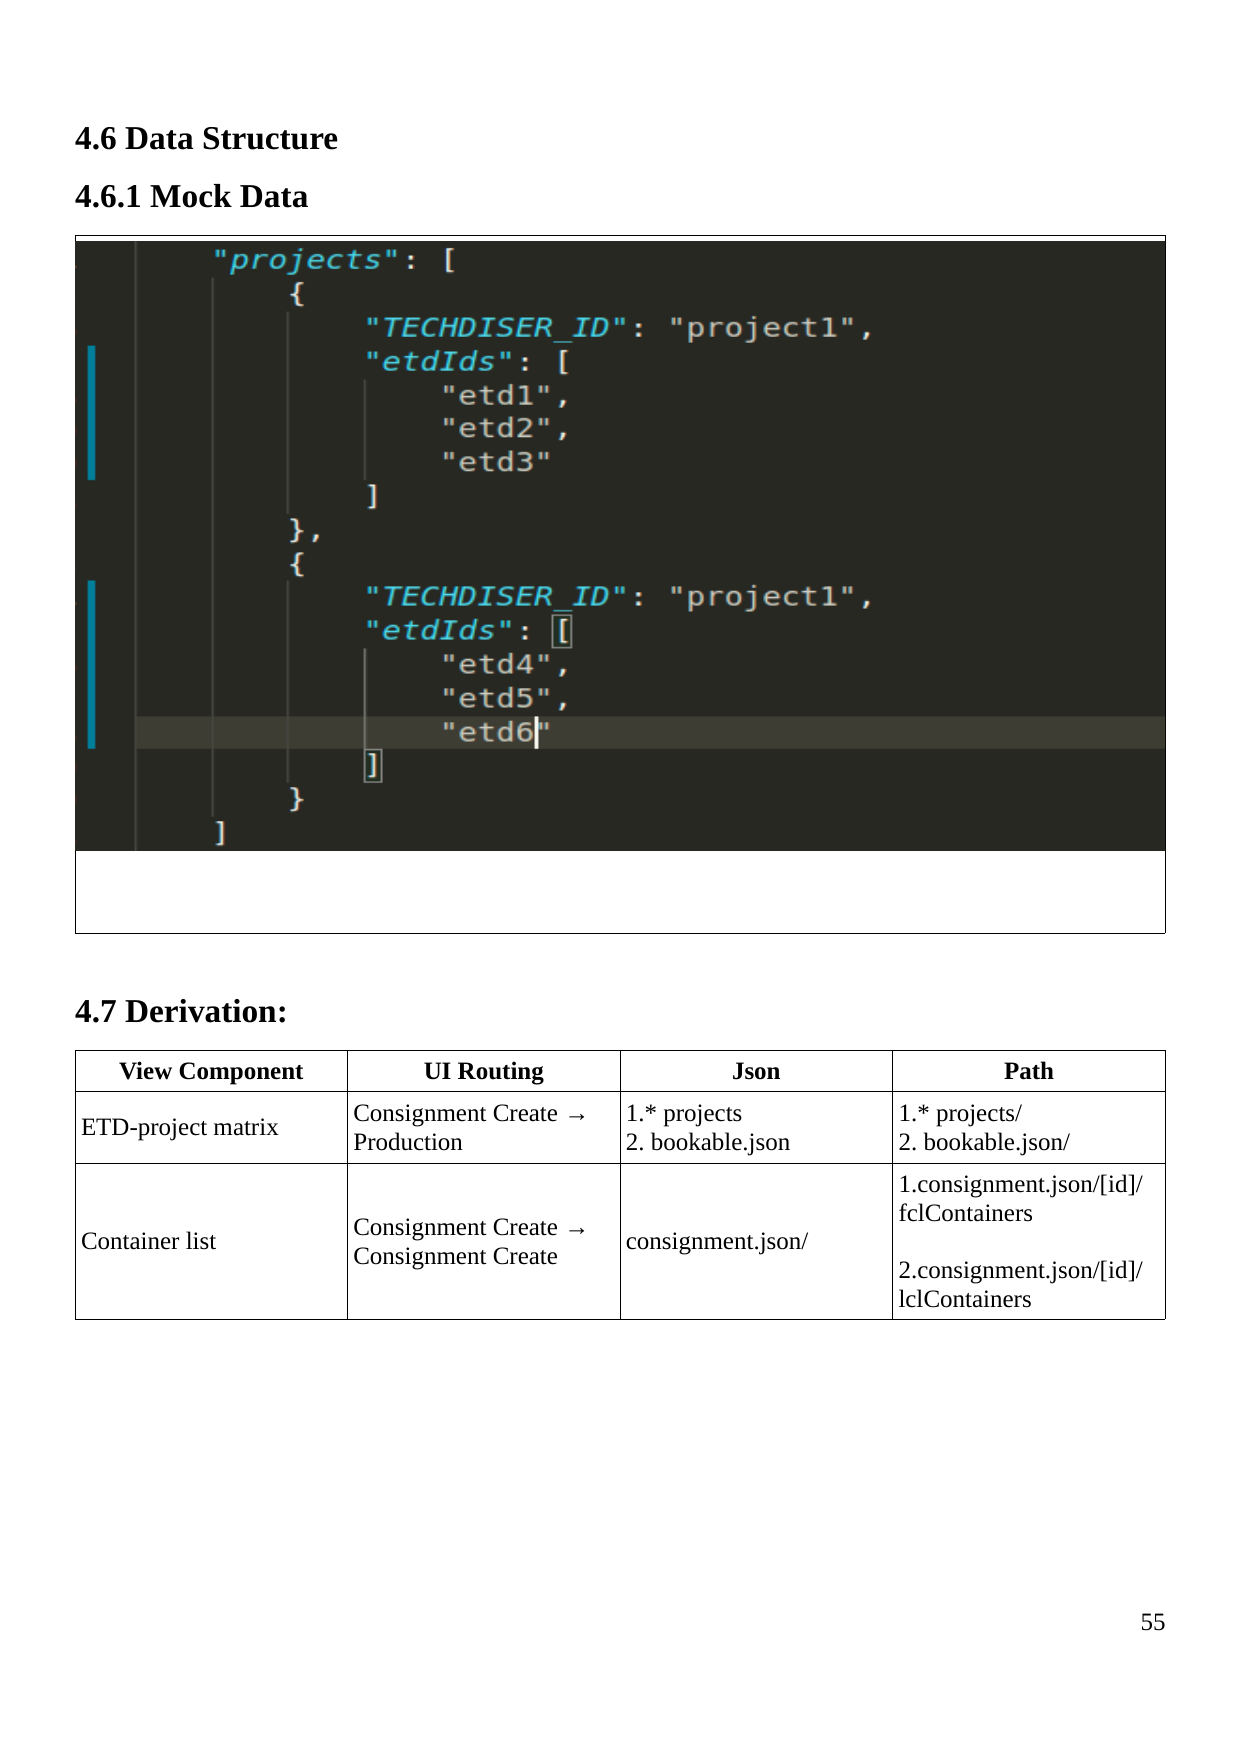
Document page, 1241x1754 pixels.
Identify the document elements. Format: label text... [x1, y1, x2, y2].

table_cell Container list [76, 1164, 347, 1318]
text 4.6 Data Structure [75, 118, 1165, 156]
table_cell 1.* projects 2. bookable.json [621, 1092, 892, 1163]
table_cell Consignment Create → Consignment Create [348, 1164, 620, 1318]
table_cell consignment.json/ [621, 1164, 892, 1318]
table_cell Consignment Create → Production [348, 1092, 620, 1163]
table_header UI Routing [348, 1051, 620, 1091]
table_cell 1.* projects/ 2. bookable.json/ [893, 1092, 1165, 1163]
table_header Json [621, 1051, 892, 1091]
table_header View Component [76, 1051, 347, 1091]
text 4.7 Derivation: [75, 992, 1165, 1030]
table_header Path [893, 1051, 1165, 1091]
picture [75, 241, 1166, 851]
table_cell ETD-project matrix [76, 1092, 347, 1163]
table_header [76, 851, 1165, 933]
table_header [76, 236, 1165, 241]
table_cell 1.consignment.json/[id]/fclContainers 2.consignment.json/[id]/lclContainers [893, 1164, 1165, 1318]
text 4.6.1 Mock Data [75, 177, 1165, 215]
